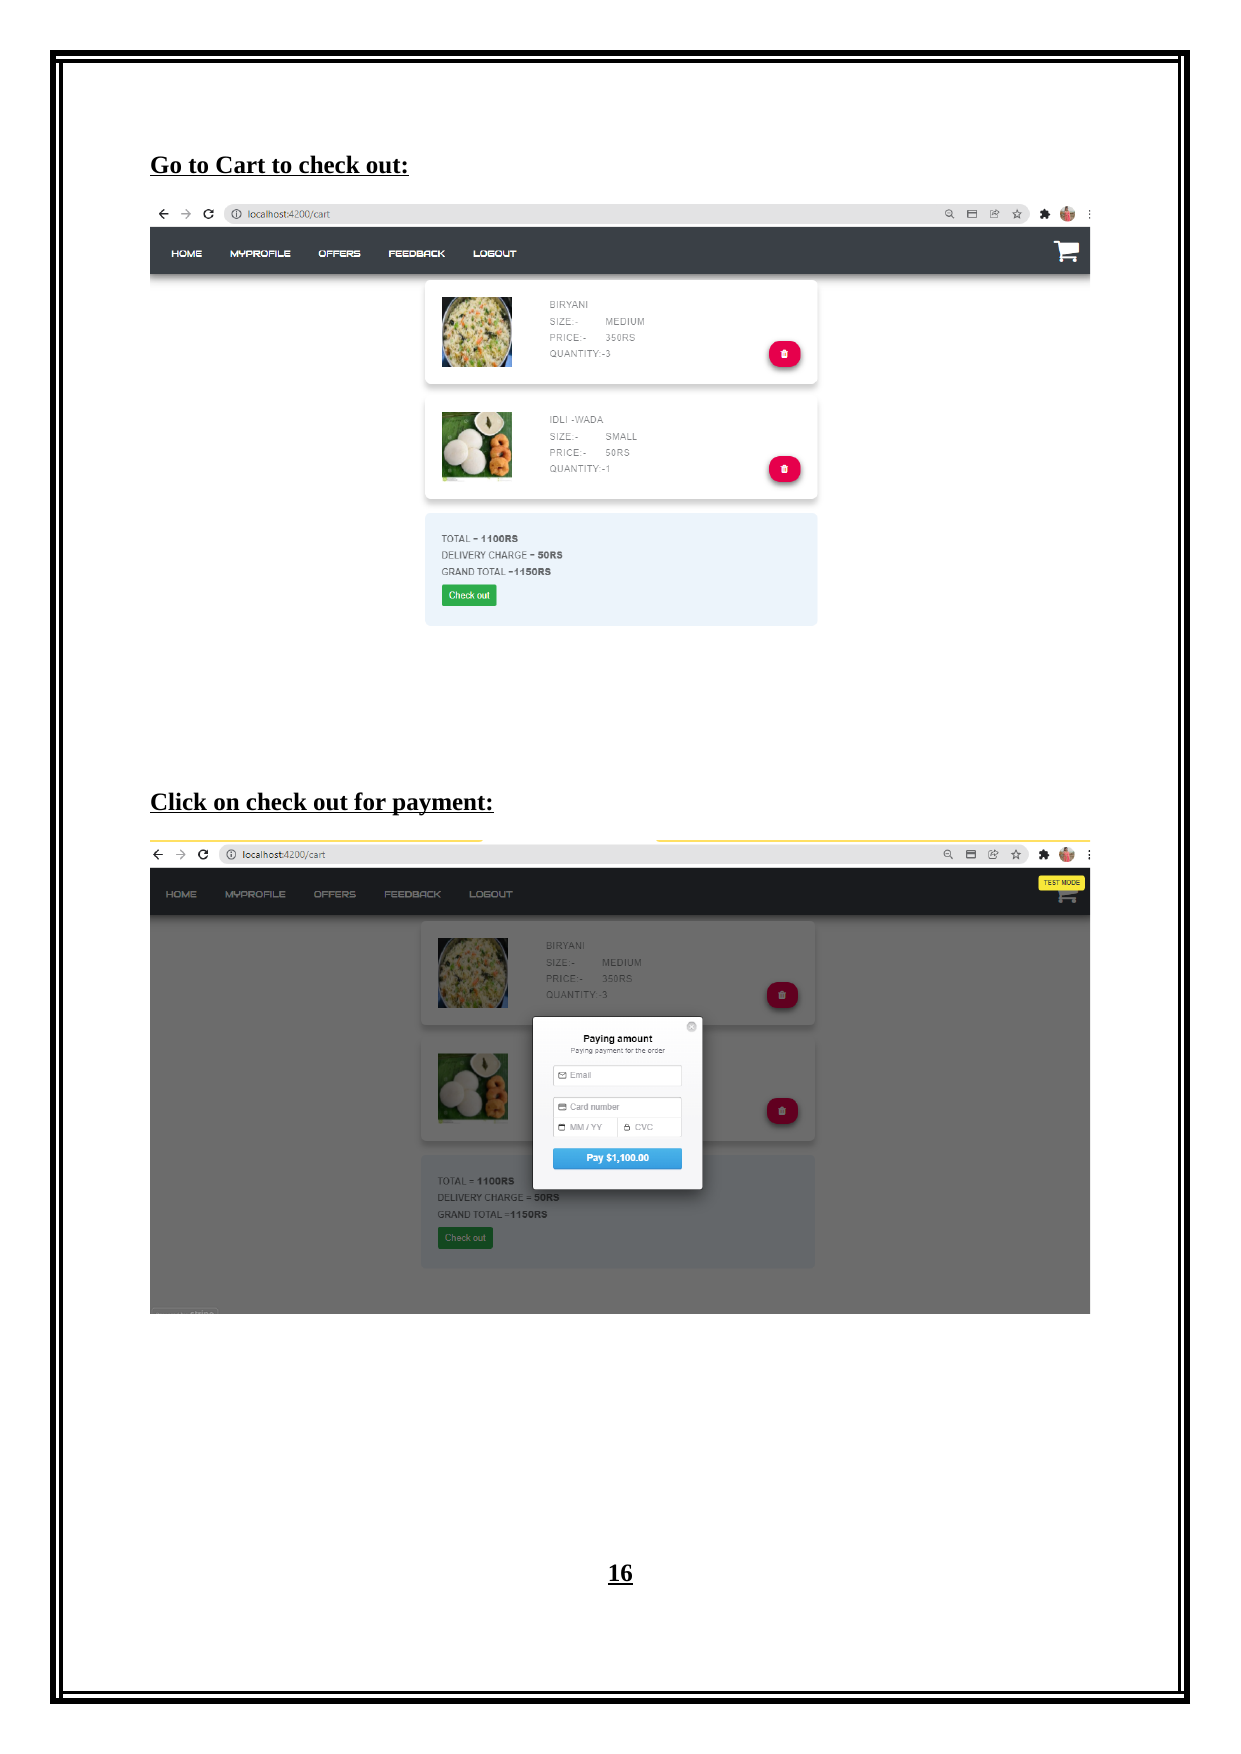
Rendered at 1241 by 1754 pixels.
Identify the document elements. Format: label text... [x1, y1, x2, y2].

text 16 [150, 1558, 1090, 1587]
picture [150, 840, 1091, 1314]
text Click on check out for payment: [150, 787, 1090, 816]
picture [150, 203, 1091, 650]
text Go to Cart to check out: [150, 150, 1090, 179]
